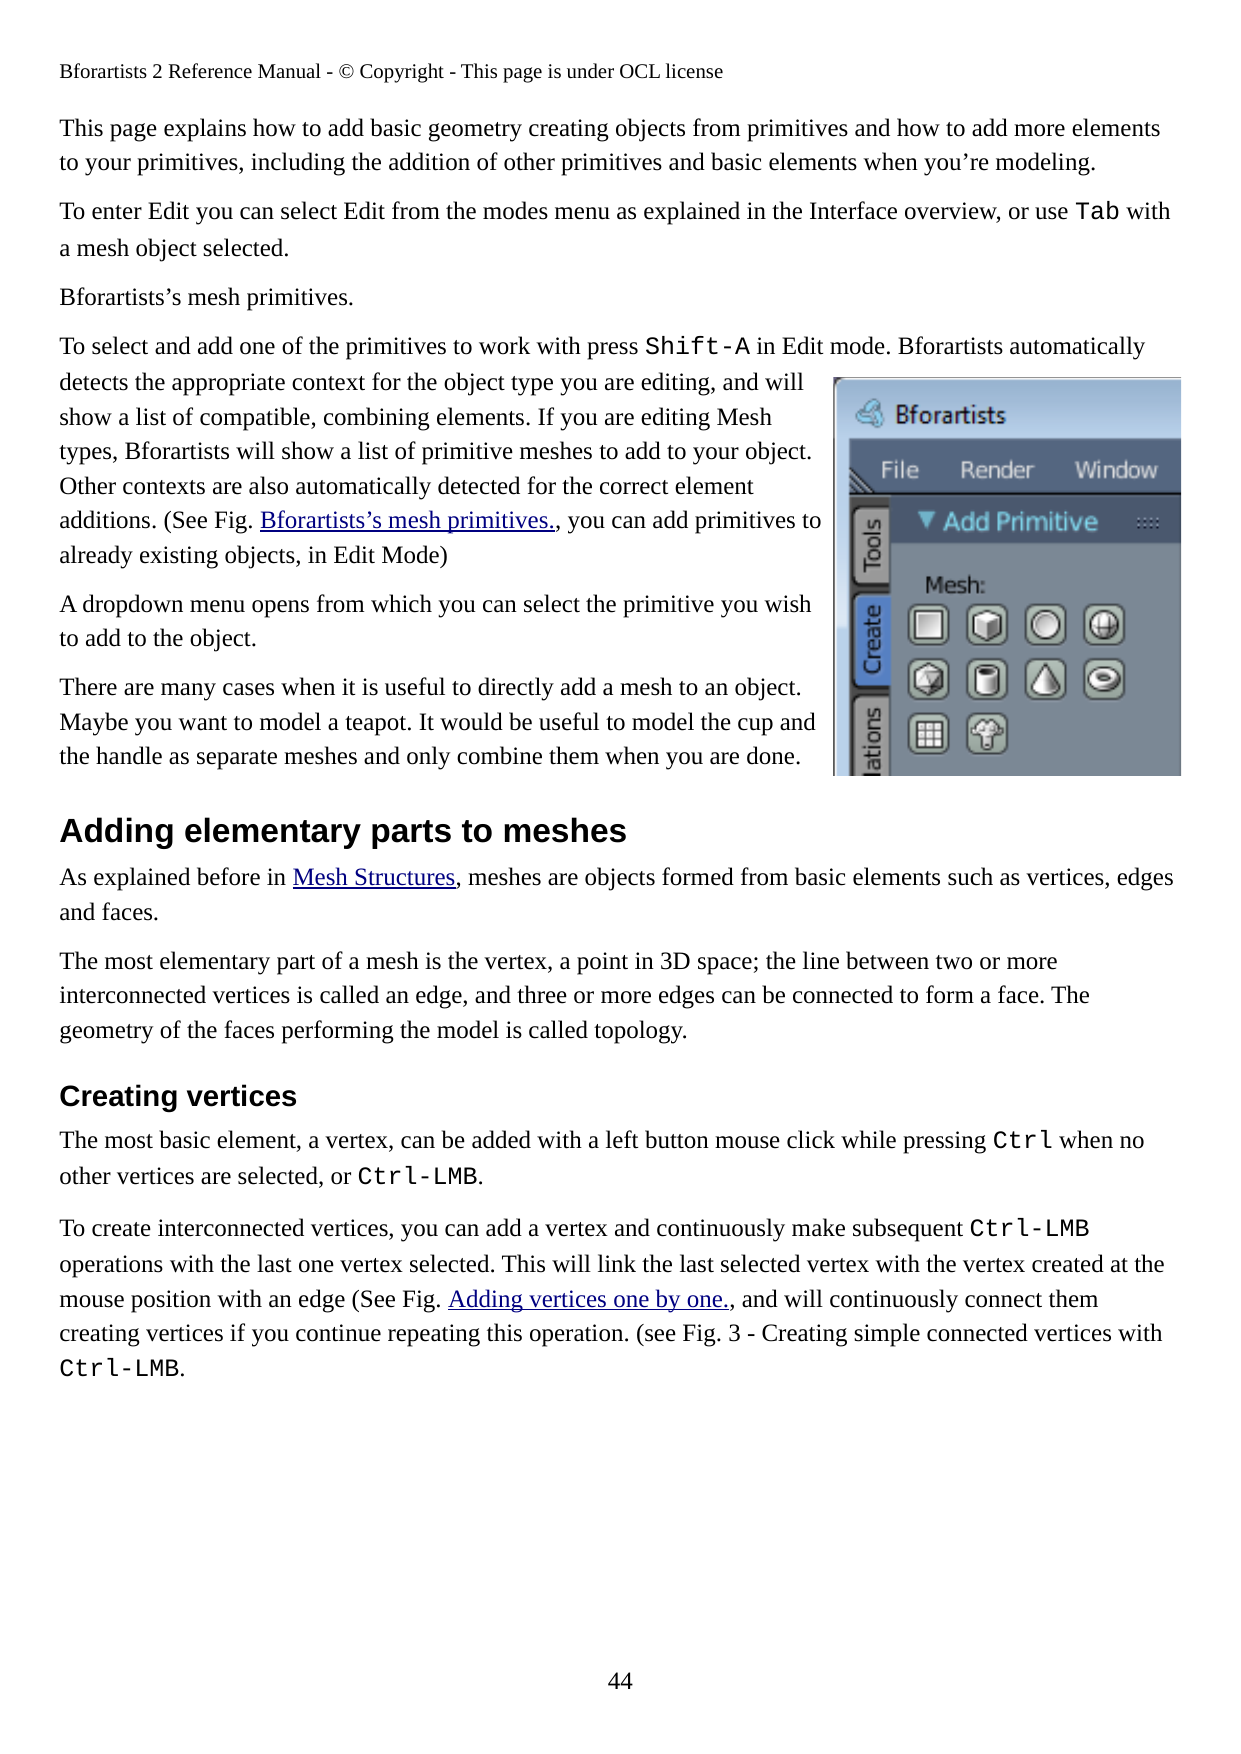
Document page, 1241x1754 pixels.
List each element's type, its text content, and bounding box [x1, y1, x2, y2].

text This page explains how to add basic geometry creating objects from primitives and how to add more elements to your primitives, including the addition of other primitives and basic elements when you’re modeling. [59, 113, 1181, 176]
text The most basic element, a vertex, can be added with a left button mouse click while pressing Ctrl when no other vertices are selected, or Ctrl-LMB. [59, 1125, 1181, 1192]
picture [833, 377, 1182, 776]
text There are many cases when it is useful to directly add a mesh to an object. Maybe you want to model a teapot. It would be useful to model the cup and the handle as separate meshes and only combine them when you are done. [59, 672, 833, 770]
text Bforartists’s mesh primitives. [59, 282, 1181, 311]
subtitle Creating vertices [59, 1078, 1181, 1112]
text The most elementary part of a mesh is the vertex, a point in 3D space; the line between two or more interconnected vertices is called an edge, and three or more edges can be connected to form a face. The geometry of the faces performing the model is called topology. [59, 946, 1181, 1044]
text To create interconnected vertices, you can add a vertex and continuously make subsequent Ctrl-LMB operations with the last one vertex selected. This will link the last selected vertex with the vertex created at the mouse position with an edge (See Fig. Adding vertices one by one., and will continuously connect them creating vertices if you continue repeating this operation. (see Fig. 3 - Creating simple connected vertices with Ctrl-LMB. [59, 1213, 1181, 1384]
text To select and add one of the primitives to work with press Shift-A in Edit mode. Bforartists automatically detects the appropriate context for the object type you are editing, and will show a list of compatible, combining elements. If you are editing Mesh types, Bforartists will show a list of primitive meshes to add to your object. Other contexts are also automatically detected for the correct element additions. (See Fig. Bforartists’s mesh primitives., you can add primitives to already existing objects, in Edit Mode) [59, 331, 1181, 568]
text As explained before in Mesh Structures, meshes are objects formed from basic elements such as vertices, edges and faces. [59, 862, 1181, 926]
subtitle Adding elementary parts to meshes [59, 811, 1181, 850]
text To enter Edit you can select Edit from the modes menu as explained in the Interface overview, or use Tab with a mesh object selected. [59, 196, 1181, 261]
text A dropdown menu opens from which you can select the primitive you wish to add to the object. [59, 589, 833, 652]
